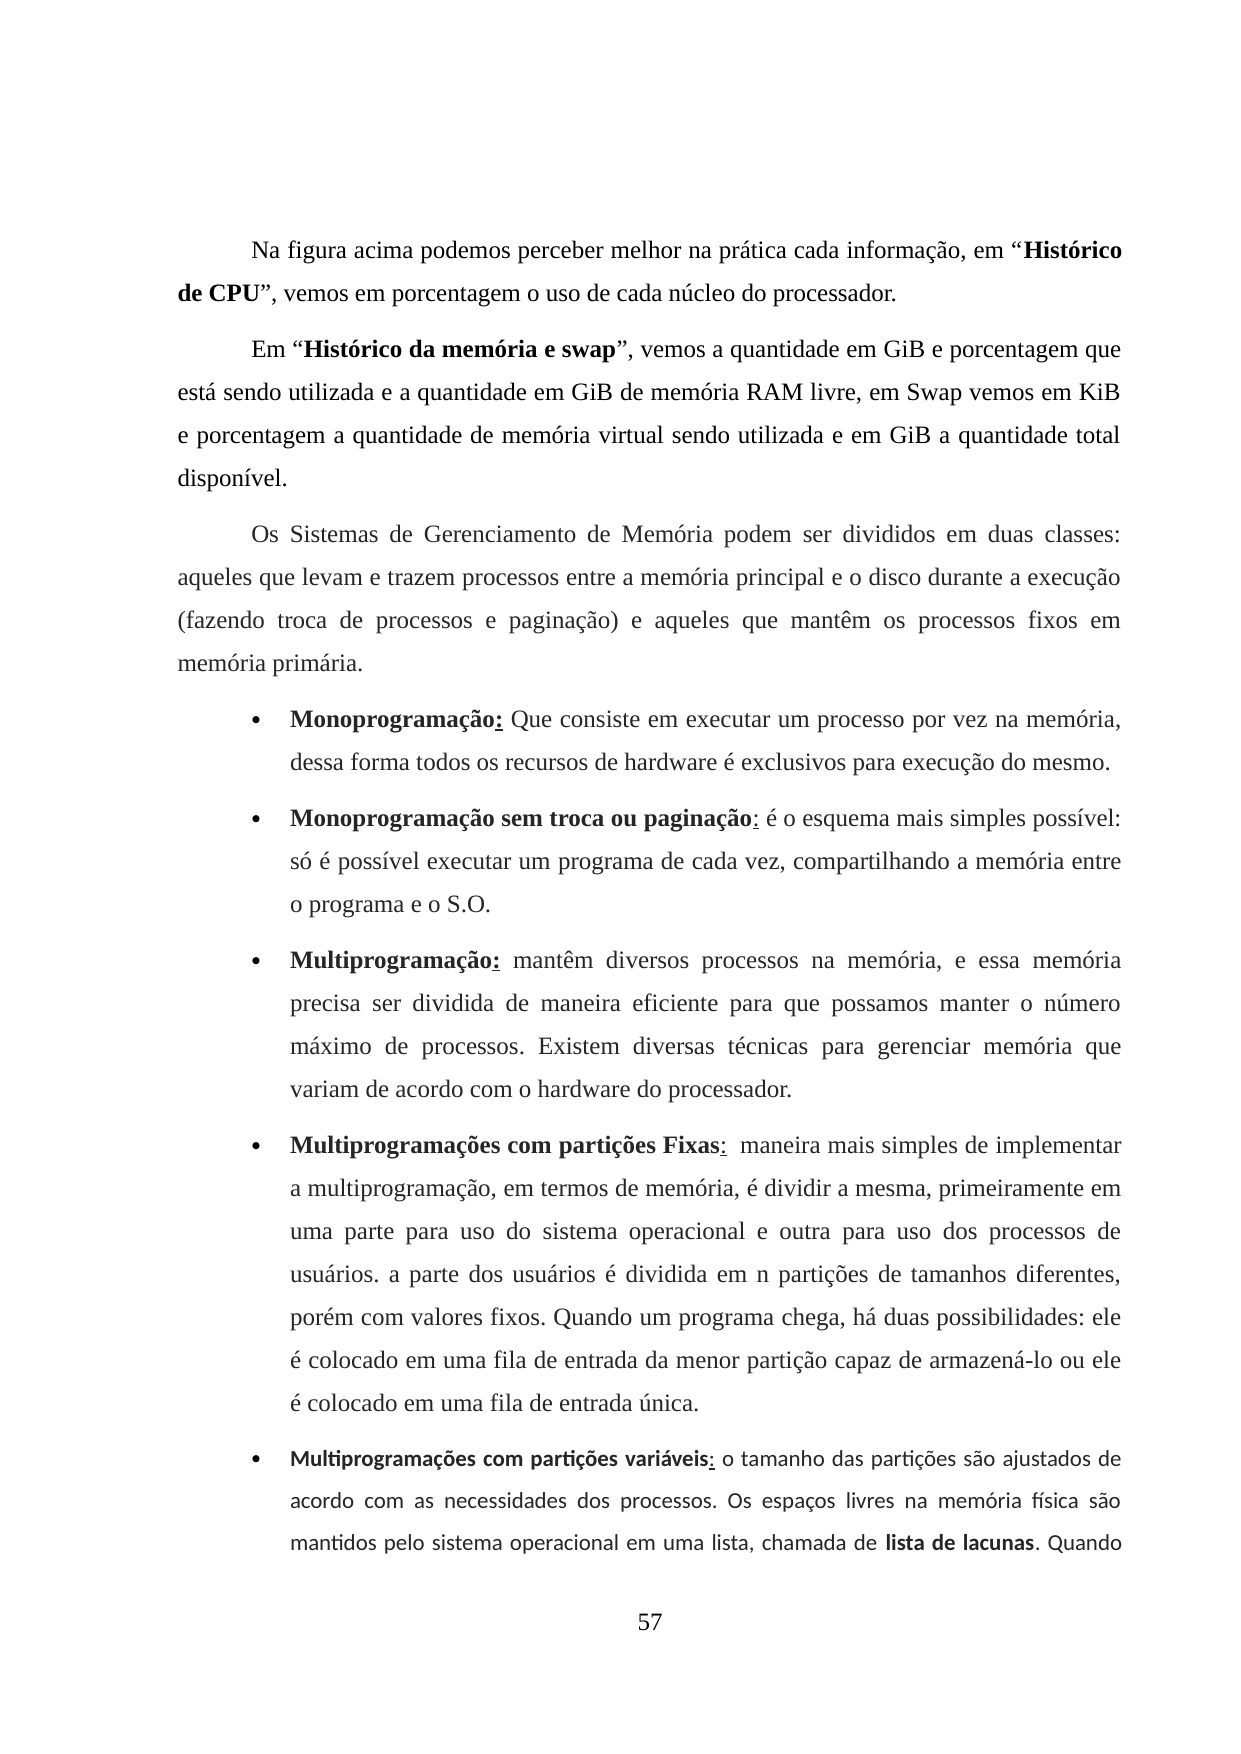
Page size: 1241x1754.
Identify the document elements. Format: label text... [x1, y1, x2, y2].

text Em “Histórico da memória e swap”, vemos a quantidade em GiB e porcentagem que está sendo utilizada e a quantidade em GiB de memória RAM livre, em Swap vemos em KiB e porcentagem a quantidade de memória virtual sendo utilizada e em GiB a quantidade total disponível. [177, 334, 1122, 492]
list Multiprogramações com partições Fixas: maneira mais simples de implementar a multiprogramação, em termos de memória, é dividir a mesma, primeiramente em uma parte para uso do sistema operacional e outra para uso dos processos de usuários. a parte dos usuários é dividida em n partições de tamanhos diferentes, porém com valores fixos. Quando um programa chega, há duas possibilidades: ele é colocado em uma fila de entrada da menor partição capaz de armazená-lo ou ele é colocado em uma fila de entrada única. [252, 1130, 1122, 1417]
list Multiprogramações com partições variáveis: o tamanho das partições são ajustados de acordo com as necessidades dos processos. Os espaços livres na memória física são mantidos pelo sistema operacional em uma lista, chamada de lista de lacunas. Quando [252, 1444, 1122, 1556]
text Os Sistemas de Gerenciamento de Memória podem ser divididos em duas classes: aqueles que levam e trazem processos entre a memória principal e o disco durante a execução (fazendo troca de processos e paginação) e aqueles que mantêm os processos fixos em memória primária. [177, 519, 1122, 677]
list Multiprogramação: mantêm diversos processos na memória, e essa memória precisa ser dividida de maneira eficiente para que possamos manter o número máximo de processos. Existem diversas técnicas para gerenciar memória que variam de acordo com o hardware do processador. [252, 945, 1122, 1103]
list Monoprogramação: Que consiste em executar um processo por vez na memória, dessa forma todos os recursos de hardware é exclusivos para execução do mesmo. [252, 704, 1122, 776]
list Monoprogramação sem troca ou paginação: é o esquema mais simples possível: só é possível executar um programa de cada vez, compartilhando a memória entre o programa e o S.O. [252, 803, 1122, 918]
text Na figura acima podemos perceber melhor na prática cada informação, em “Histórico de CPU”, vemos em porcentagem o uso de cada núcleo do processador. [177, 235, 1122, 307]
